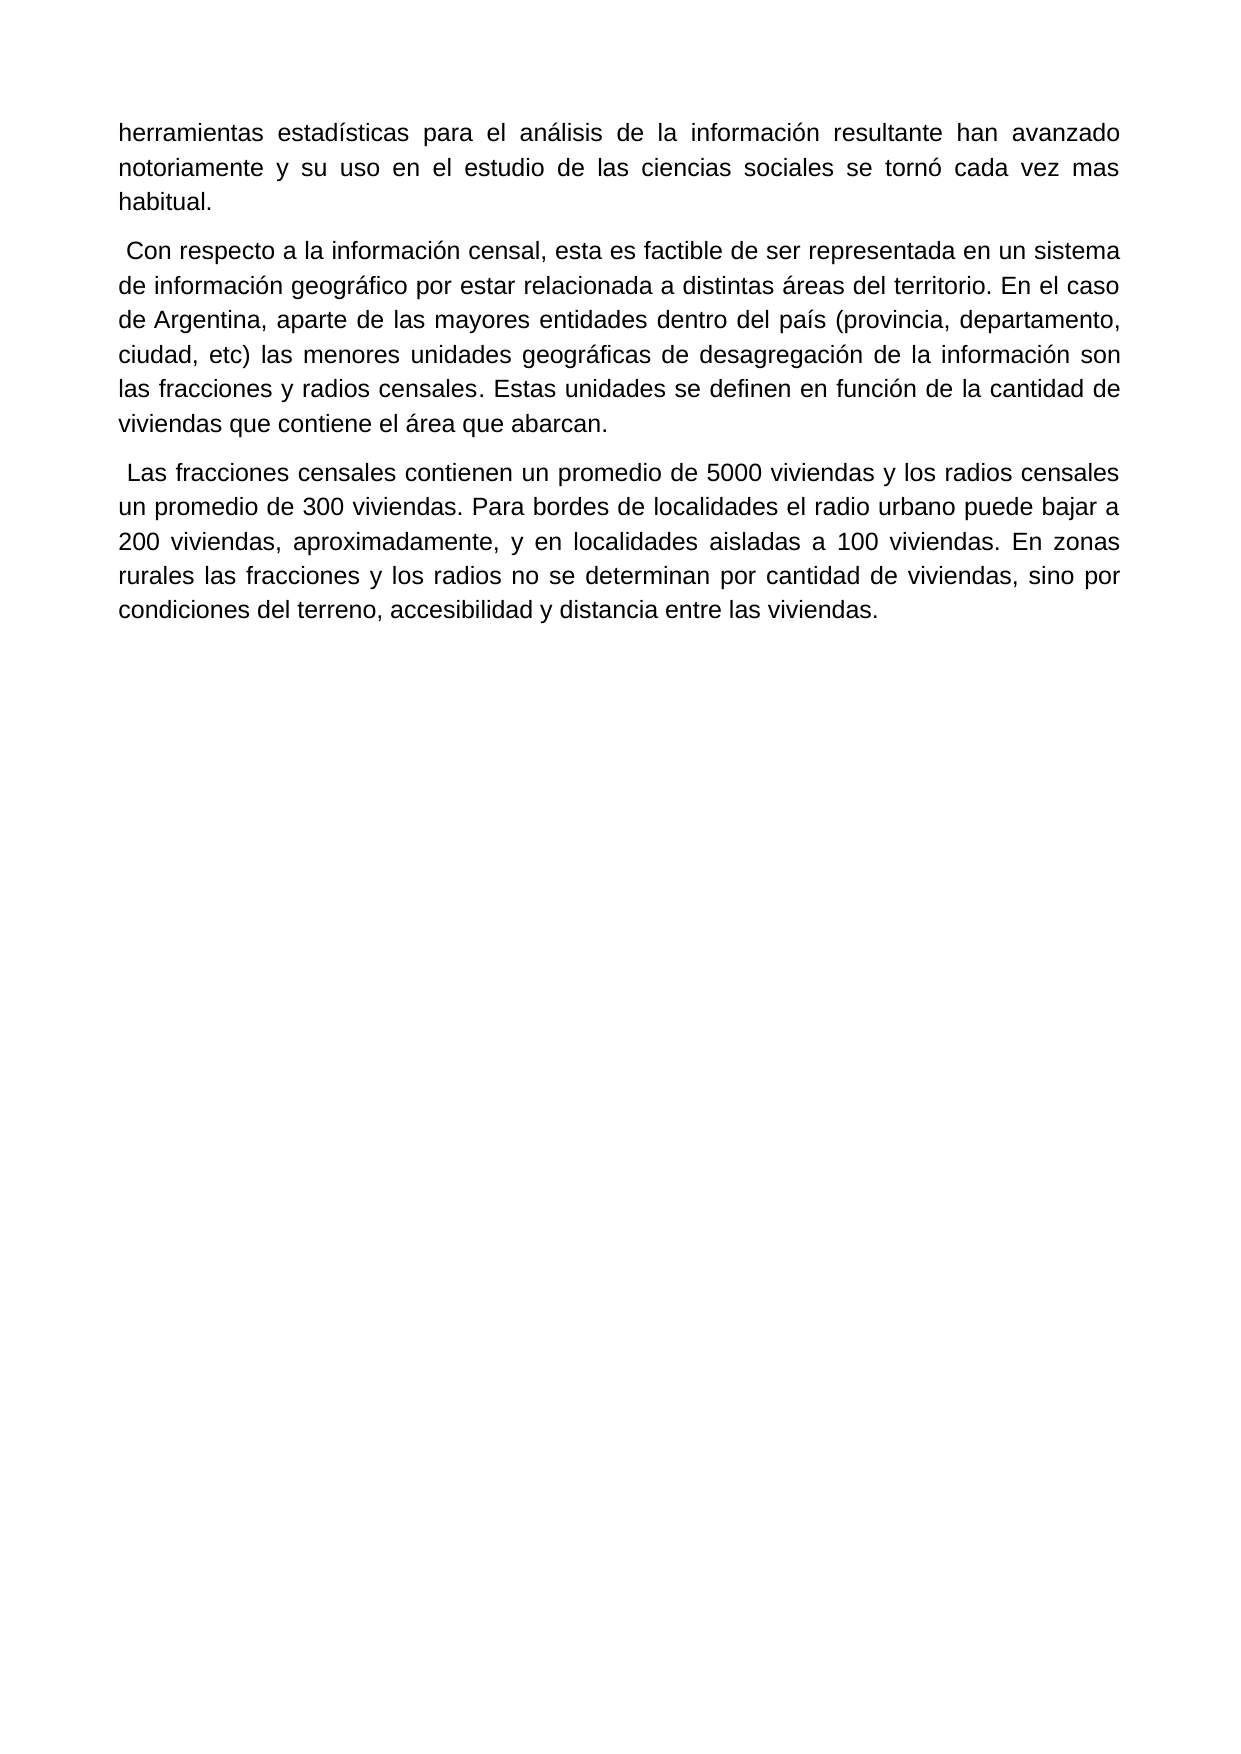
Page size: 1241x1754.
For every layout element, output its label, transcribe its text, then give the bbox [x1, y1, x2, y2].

text herramientas estadísticas para el análisis de la información resultante han avanzado notoriamente y su uso en el estudio de las ciencias sociales se tornó cada vez mas habitual. [118, 118, 1122, 216]
text Las fracciones censales contienen un promedio de 5000 viviendas y los radios censales un promedio de 300 viviendas. Para bordes de localidades el radio urbano puede bajar a 200 viviendas, aproximadamente, y en localidades aisladas a 100 viviendas. En zonas rurales las fracciones y los radios no se determinan por cantidad de viviendas, sino por condiciones del terreno, accesibilidad y distancia entre las viviendas. [118, 458, 1122, 624]
text Con respecto a la información censal, esta es factible de ser representada en un sistema de información geográfico por estar relacionada a distintas áreas del territorio. En el caso de Argentina, aparte de las mayores entidades dentro del país (provincia, departamento, ciudad, etc) las menores unidades geográficas de desagregación de la información son las fracciones y radios censales. Estas unidades se definen en función de la cantidad de viviendas que contiene el área que abarcan. [118, 236, 1122, 437]
